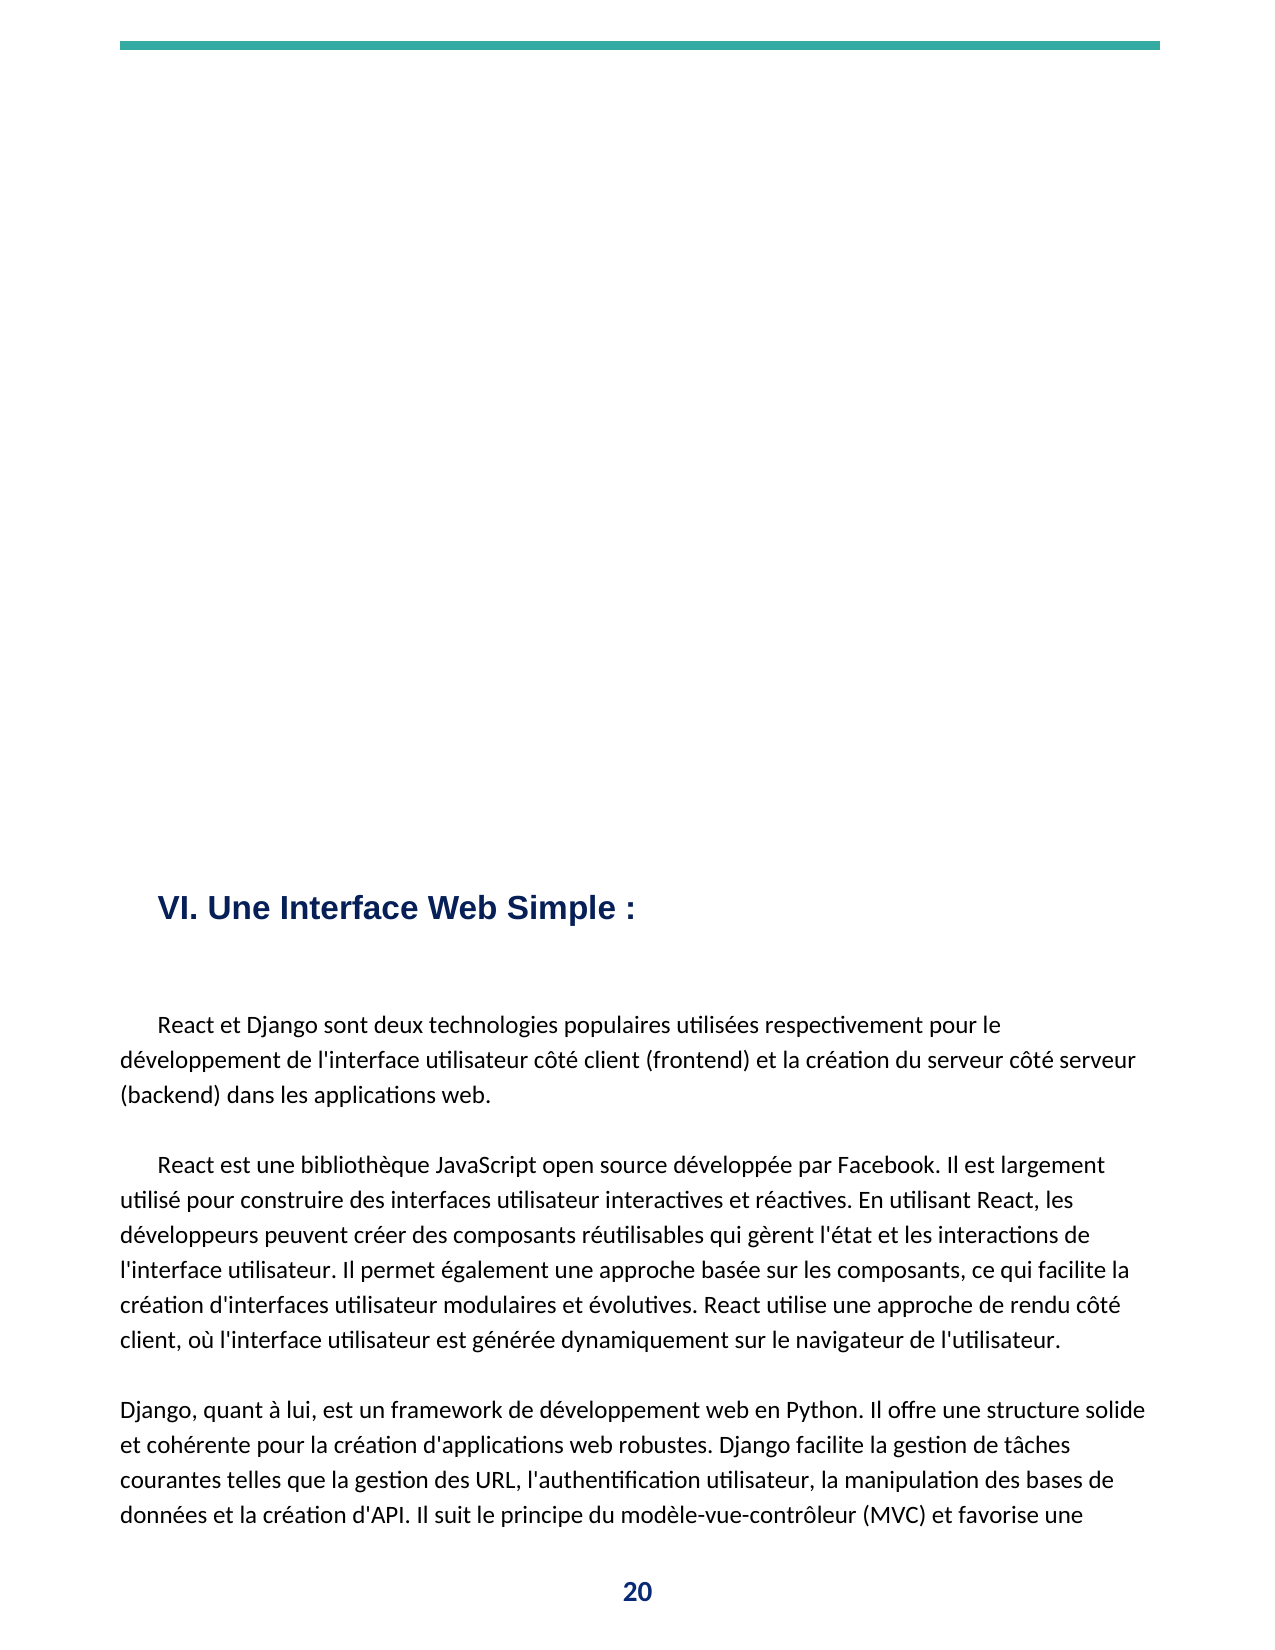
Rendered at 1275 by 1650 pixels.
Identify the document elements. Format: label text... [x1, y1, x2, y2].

text React et Django sont deux technologies populaires utilisées respectivement pour le développement de l'interface utilisateur côté client (frontend) et la création du serveur côté serveur (backend) dans les applications web. [120, 1009, 1155, 1109]
text React est une bibliothèque JavaScript open source développée par Facebook. Il est largement utilisé pour construire des interfaces utilisateur interactives et réactives. En utilisant React, les développeurs peuvent créer des composants réutilisables qui gèrent l'état et les interactions de l'interface utilisateur. Il permet également une approche basée sur les composants, ce qui facilite la création d'interfaces utilisateur modulaires et évolutives. React utilise une approche de rendu côté client, où l'interface utilisateur est générée dynamiquement sur le navigateur de l'utilisateur. [120, 1149, 1155, 1354]
subtitle VI. Une Interface Web Simple : [157, 888, 1155, 927]
text Django, quant à lui, est un framework de développement web en Python. Il offre une structure solide et cohérente pour la création d'applications web robustes. Django facilite la gestion de tâches courantes telles que la gestion des URL, l'authentification utilisateur, la manipulation des bases de données et la création d'API. Il suit le principe du modèle-vue-contrôleur (MVC) et favorise une [120, 1394, 1155, 1529]
